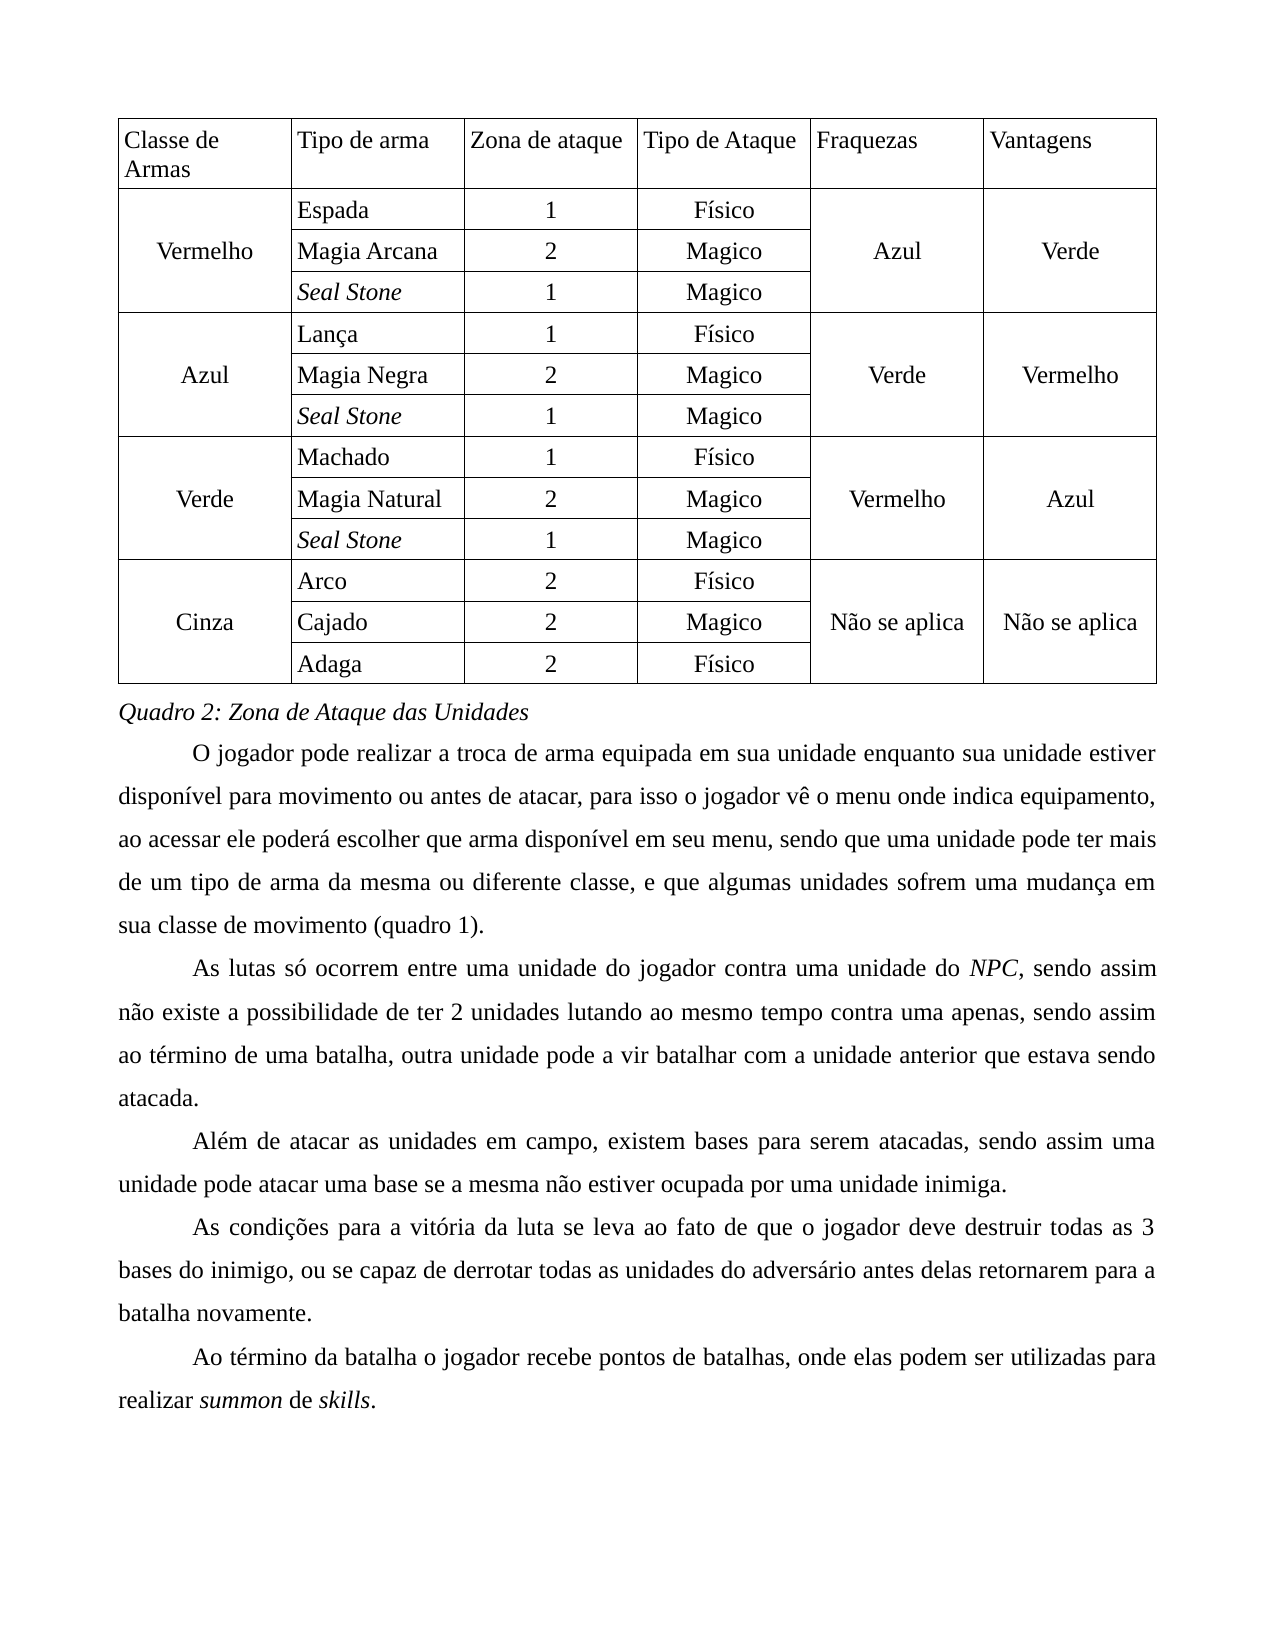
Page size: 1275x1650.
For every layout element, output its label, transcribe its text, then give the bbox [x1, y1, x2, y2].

table_cell Verde [119, 437, 291, 559]
table_header Zona de ataque [465, 119, 637, 188]
table_cell Magia Natural [292, 478, 464, 518]
table_cell Machado [292, 437, 464, 477]
table_cell Vermelho [811, 437, 983, 559]
table_cell Seal Stone [292, 272, 464, 312]
table_cell 2 [465, 354, 637, 394]
table_cell Magico [638, 602, 810, 642]
table_cell 1 [465, 313, 637, 353]
table_header Vantagens [984, 119, 1156, 188]
table_cell Verde [811, 313, 983, 436]
table_cell Magia Arcana [292, 230, 464, 271]
table_cell Lança [292, 313, 464, 353]
table_cell Físico [638, 437, 810, 477]
table_cell 2 [465, 602, 637, 642]
table_cell Espada [292, 189, 464, 229]
table_header Fraquezas [811, 119, 983, 188]
table_cell 1 [465, 519, 637, 559]
table_header Classe de Armas [119, 119, 291, 188]
table_cell Magico [638, 272, 810, 312]
table_cell Físico [638, 643, 810, 683]
table_cell Magia Negra [292, 354, 464, 394]
table_cell Não se aplica [984, 560, 1156, 683]
table_cell Seal Stone [292, 395, 464, 436]
text O jogador pode realizar a troca de arma equipada em sua unidade enquanto sua unidade estiver disponível para movimento ou antes de atacar, para isso o jogador vê o menu onde indica equipamento, ao acessar ele poderá escolher que arma disponível em seu menu, sendo que uma unidade pode ter mais de um tipo de arma da mesma ou diferente classe, e que algumas unidades sofrem uma mudança em sua classe de movimento (quadro 1). [118, 738, 1157, 939]
table_cell Físico [638, 313, 810, 353]
table_cell Vermelho [984, 313, 1156, 436]
table_cell 2 [465, 560, 637, 601]
table_cell Cinza [119, 560, 291, 683]
text Ao término da batalha o jogador recebe pontos de batalhas, onde elas podem ser utilizadas para realizar summon de skills. [118, 1342, 1157, 1413]
table_cell Magico [638, 354, 810, 394]
table_cell 1 [465, 395, 637, 436]
table_cell Vermelho [119, 189, 291, 312]
table_cell Cajado [292, 602, 464, 642]
table_cell Magico [638, 478, 810, 518]
table_cell Magico [638, 230, 810, 271]
table_cell Azul [984, 437, 1156, 559]
table_cell 2 [465, 643, 637, 683]
table_cell Arco [292, 560, 464, 601]
table_cell Magico [638, 519, 810, 559]
text As condições para a vitória da luta se leva ao fato de que o jogador deve destruir todas as 3 bases do inimigo, ou se capaz de derrotar todas as unidades do adversário antes delas retornarem para a batalha novamente. [118, 1212, 1157, 1327]
table_cell 1 [465, 272, 637, 312]
table_cell Físico [638, 560, 810, 601]
table_cell Verde [984, 189, 1156, 312]
table_cell Não se aplica [811, 560, 983, 683]
text Quadro 2: Zona de Ataque das Unidades [118, 697, 1157, 725]
table_cell 1 [465, 189, 637, 229]
text Além de atacar as unidades em campo, existem bases para serem atacadas, sendo assim uma unidade pode atacar uma base se a mesma não estiver ocupada por uma unidade inimiga. [118, 1126, 1157, 1198]
table_header Tipo de arma [292, 119, 464, 188]
table_cell Azul [119, 313, 291, 436]
table_cell Adaga [292, 643, 464, 683]
text As lutas só ocorrem entre uma unidade do jogador contra uma unidade do NPC, sendo assim não existe a possibilidade de ter 2 unidades lutando ao mesmo tempo contra uma apenas, sendo assim ao término de uma batalha, outra unidade pode a vir batalhar com a unidade anterior que estava sendo atacada. [118, 953, 1157, 1112]
table_header Tipo de Ataque [638, 119, 810, 188]
table_cell Físico [638, 189, 810, 229]
table_cell Azul [811, 189, 983, 312]
table_cell 2 [465, 478, 637, 518]
table_cell Magico [638, 395, 810, 436]
table_cell Seal Stone [292, 519, 464, 559]
table_cell 2 [465, 230, 637, 271]
table_cell 1 [465, 437, 637, 477]
